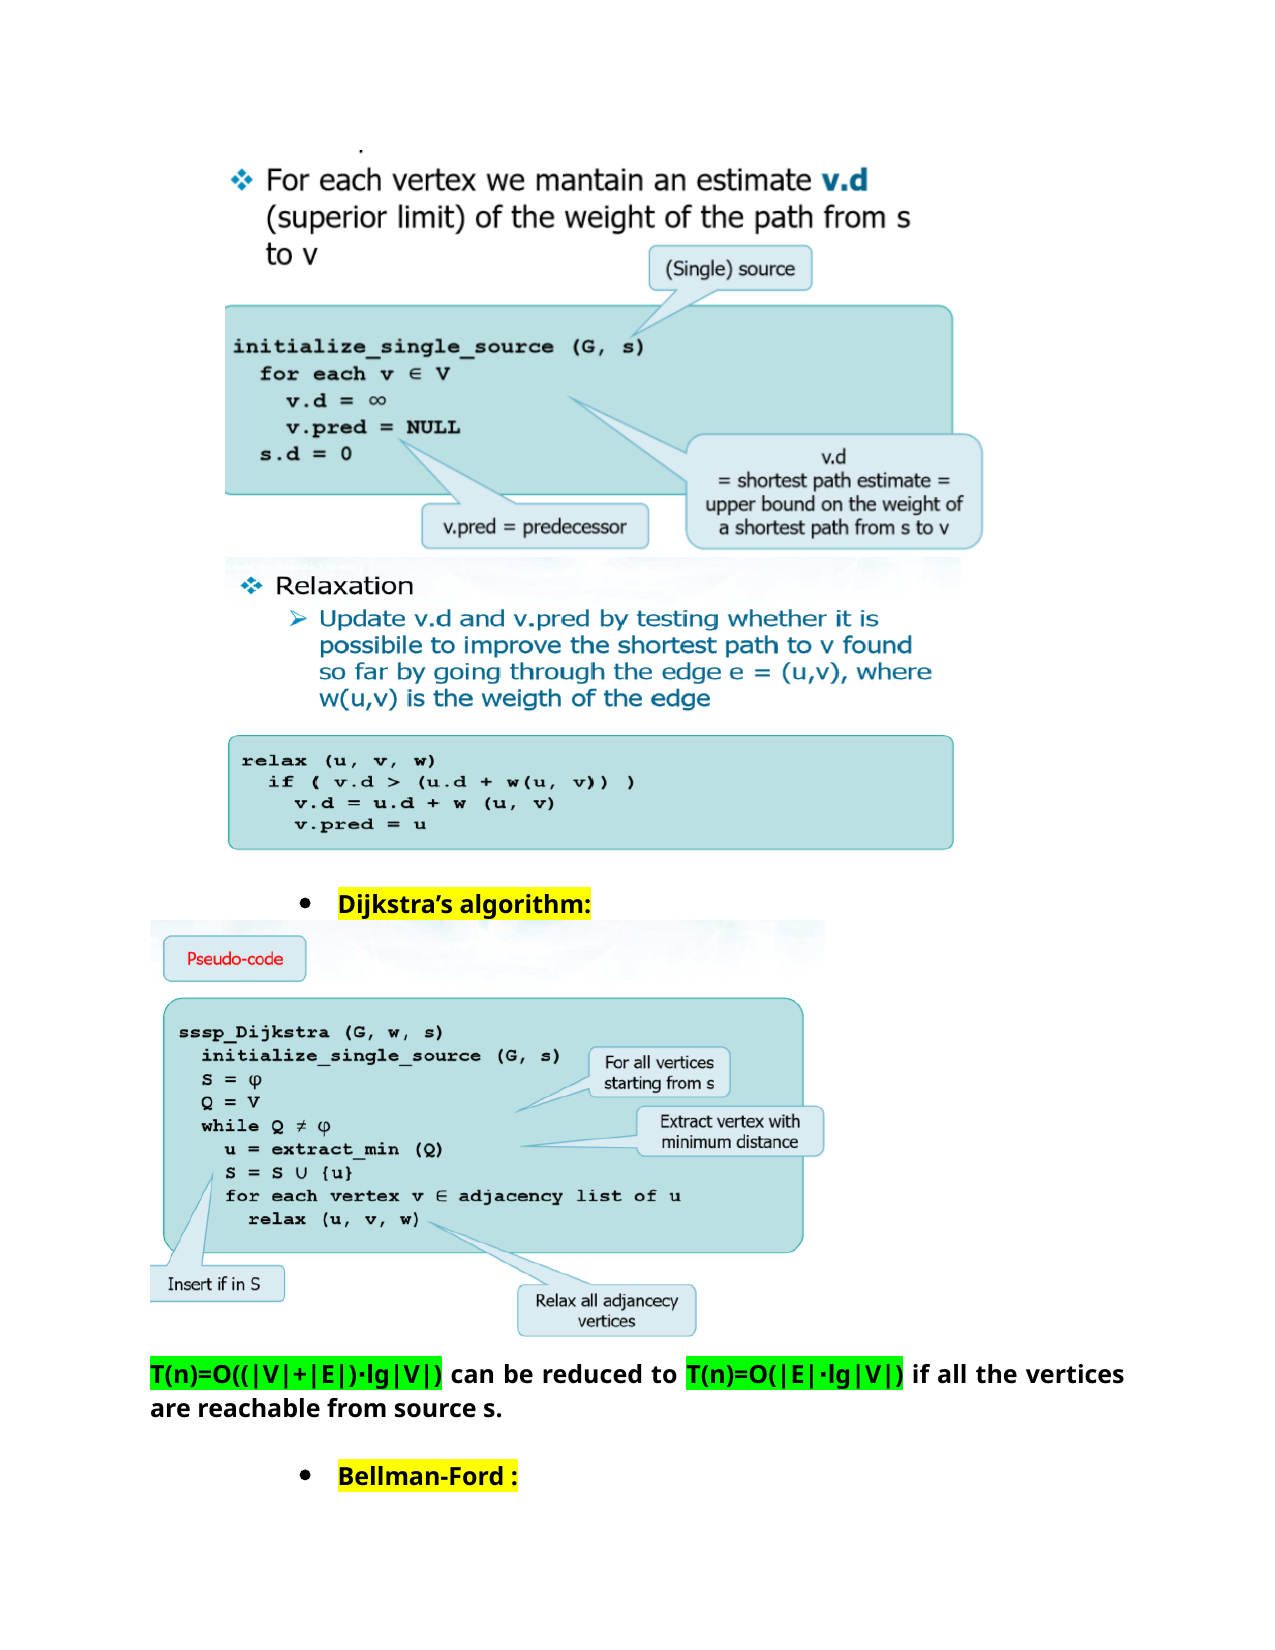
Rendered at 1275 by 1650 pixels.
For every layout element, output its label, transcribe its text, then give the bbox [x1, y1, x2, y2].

subtitle Dijkstra’s algorithm: [300, 887, 1125, 921]
subtitle T(n)=O((|V|+|E|)∙lg|V|) can be reduced to T(n)=O(|E|∙lg|V|) if all the vertices are reachable from source s. [150, 1356, 1125, 1424]
subtitle Bellman-Ford : [300, 1458, 1125, 1492]
